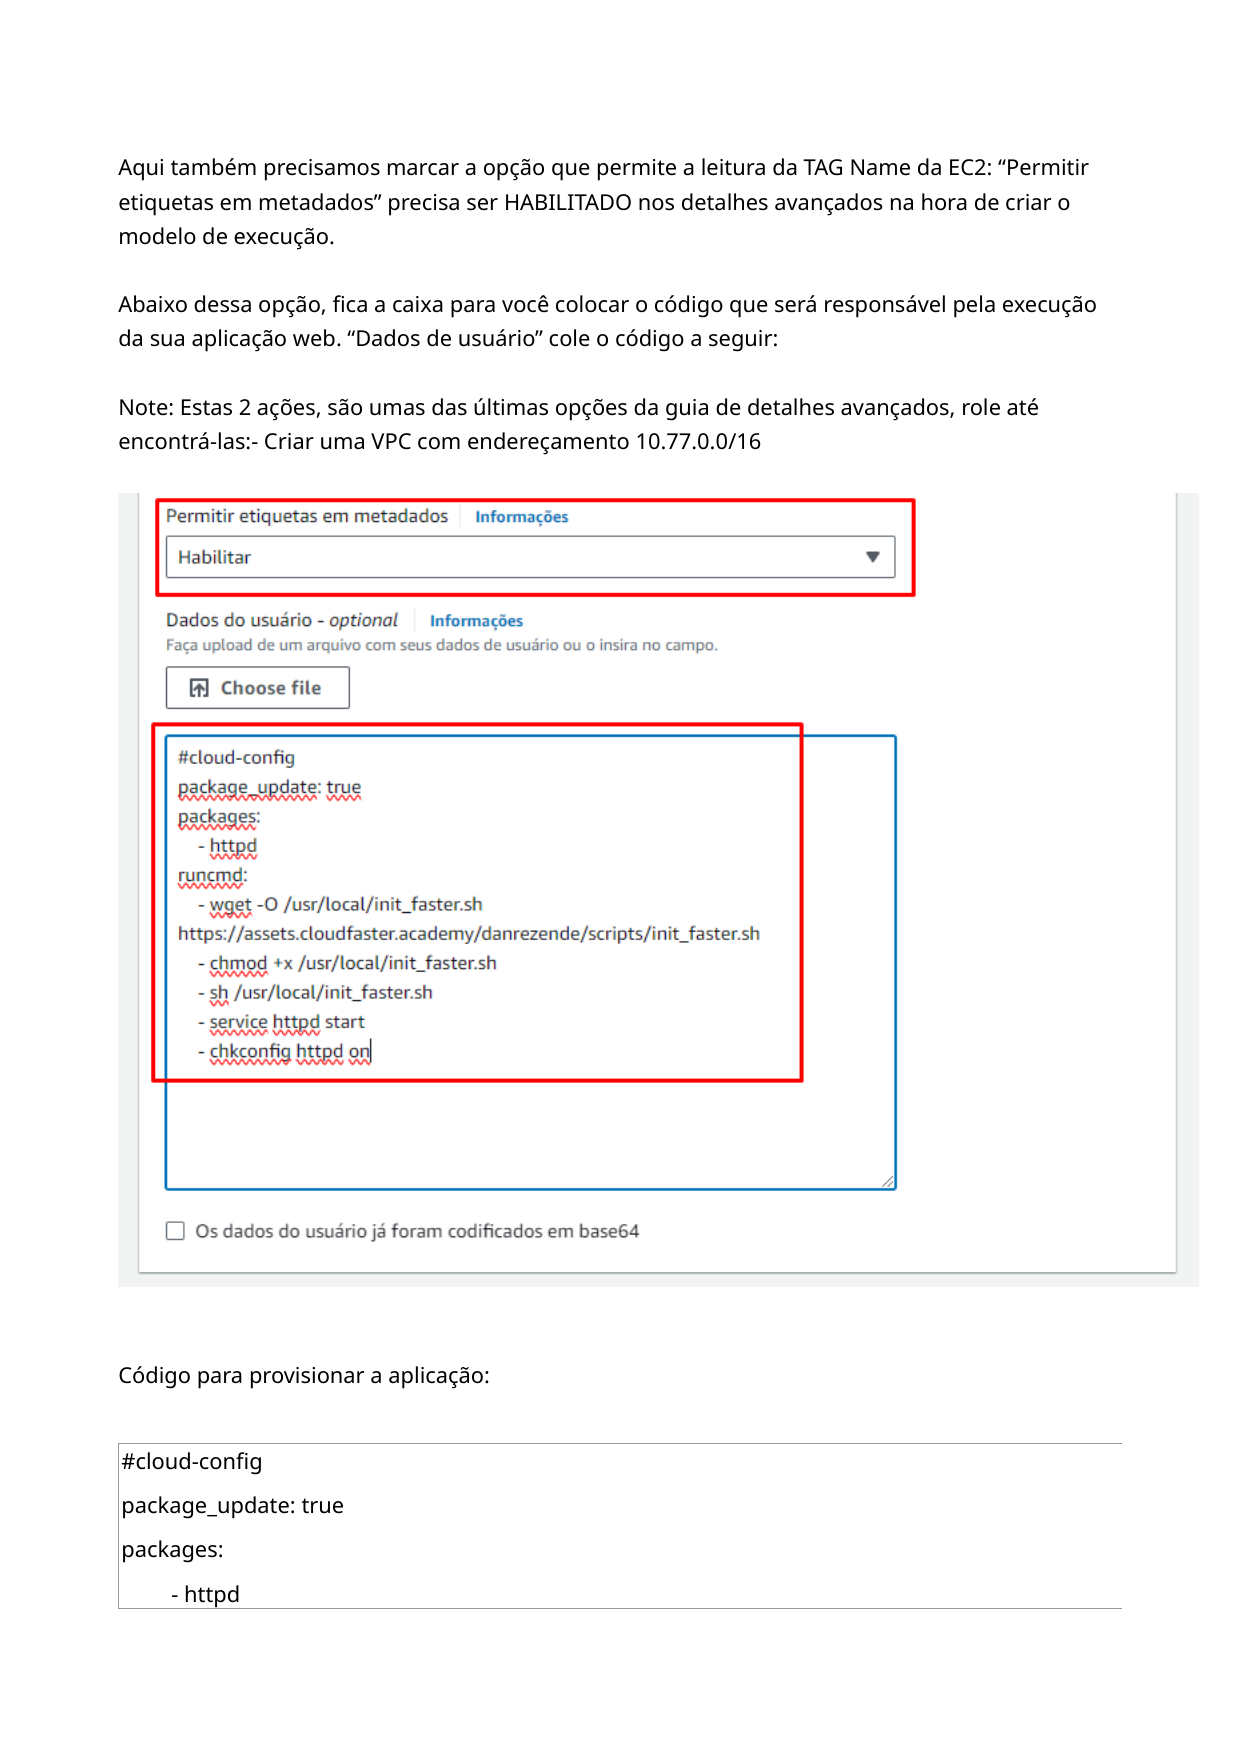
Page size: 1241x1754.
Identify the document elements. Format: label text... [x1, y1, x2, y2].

text #cloud-config [119, 1444, 1122, 1475]
text Note: Estas 2 ações, são umas das últimas opções da guia de detalhes avançados, role até encontrá-las:- Criar uma VPC com endereçamento 10.77.0.0/16 [118, 391, 1122, 455]
text Abaixo dessa opção, fica a caixa para você colocar o código que será responsável pela execução da sua aplicação web. “Dados de usuário” cole o código a seguir: [118, 289, 1122, 353]
text Código para provisionar a aplicação: [118, 1360, 1122, 1389]
text - httpd [119, 1576, 1122, 1608]
text packages: [119, 1531, 1122, 1564]
text Aqui também precisamos marcar a opção que permite a leitura da TAG Name da EC2: “Permitir etiquetas em metadados” precisa ser HABILITADO nos detalhes avançados na hora de criar o modelo de execução. [118, 152, 1122, 250]
picture [118, 493, 1200, 1287]
text package_update: true [119, 1487, 1122, 1520]
